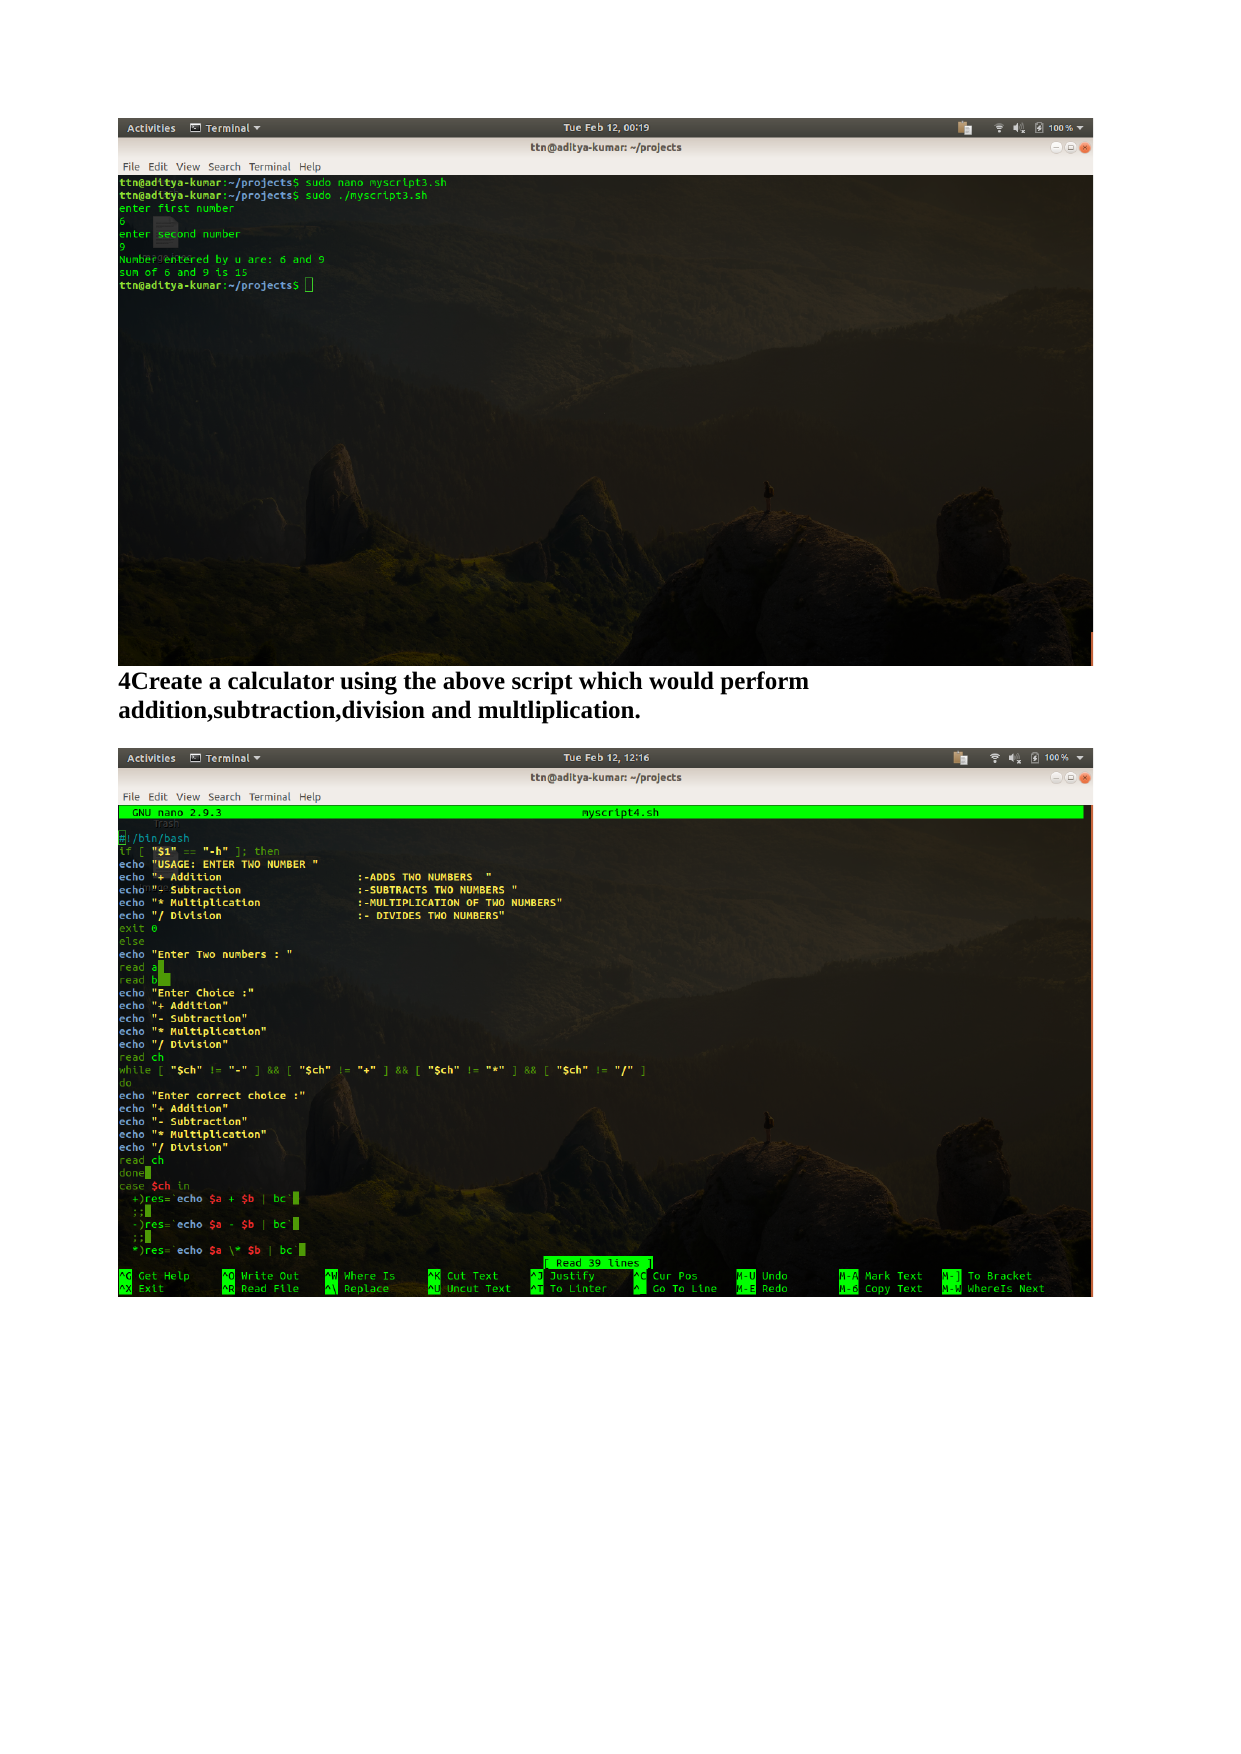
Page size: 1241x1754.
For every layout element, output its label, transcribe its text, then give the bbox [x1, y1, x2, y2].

picture [118, 748, 1094, 1297]
text 4Create a calculator using the above script which would perform addition,subtraction,division and multliplication. [118, 666, 1122, 723]
picture [118, 118, 1094, 666]
